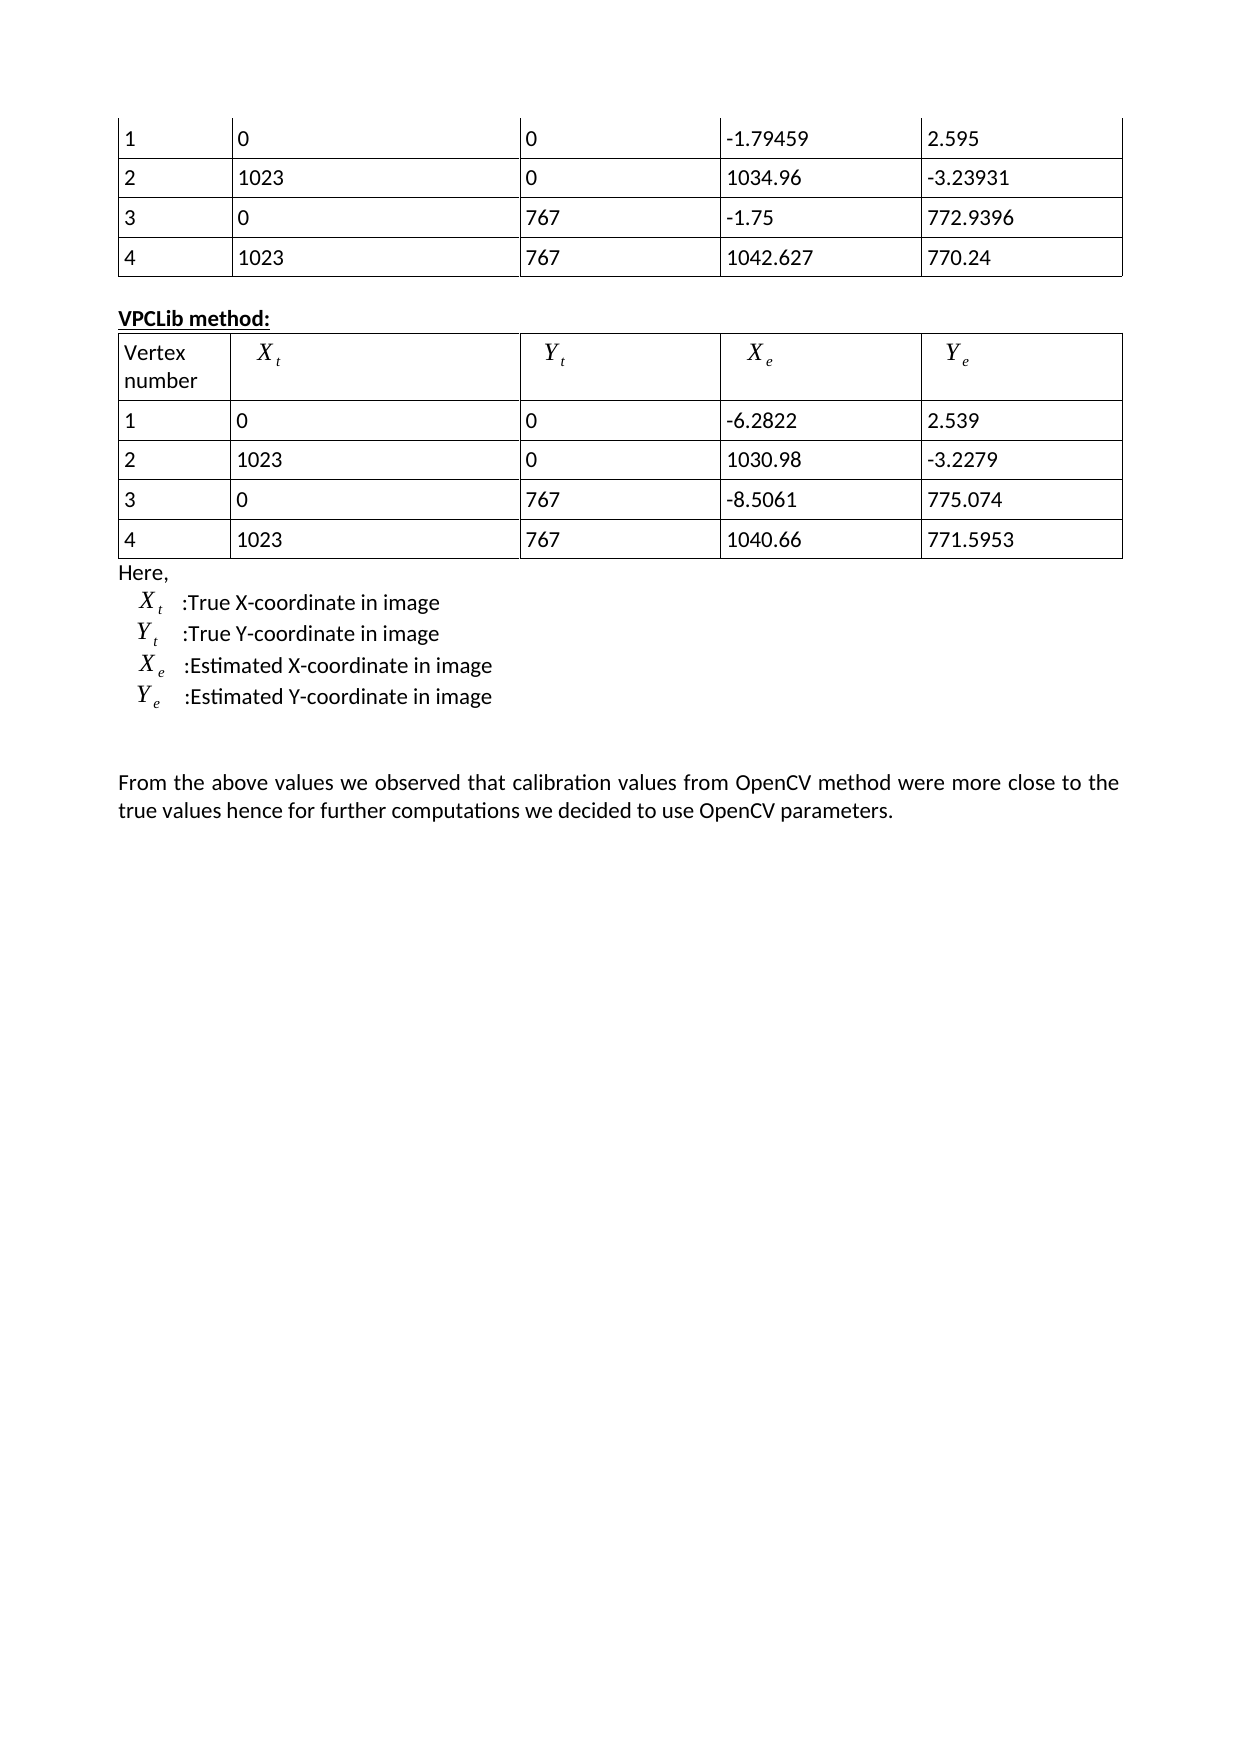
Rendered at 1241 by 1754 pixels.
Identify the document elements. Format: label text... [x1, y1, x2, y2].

table_cell 775.074 [922, 480, 1122, 519]
table_cell 0 [233, 198, 519, 237]
table_cell 4 [119, 520, 230, 558]
table_cell 0 [521, 118, 720, 158]
table_cell 0 [233, 118, 519, 158]
table_cell 767 [521, 198, 720, 237]
table_header [231, 334, 519, 400]
table_cell 1023 [233, 238, 519, 276]
table_cell 3 [119, 480, 230, 519]
table_cell 0 [521, 441, 720, 479]
table_cell 770.24 [922, 238, 1122, 276]
text Here, [118, 559, 1122, 587]
table_cell 0 [521, 159, 720, 197]
table_cell -3.2279 [922, 441, 1122, 479]
text :Estimated Y-coordinate in image [118, 681, 1122, 712]
table_cell -8.5061 [721, 480, 921, 519]
table_cell 772.9396 [922, 198, 1122, 237]
table_header [521, 334, 720, 400]
table_cell 1023 [231, 520, 519, 558]
table_cell 771.5953 [922, 520, 1122, 558]
table_cell 1 [119, 401, 230, 440]
table_cell 767 [521, 480, 720, 519]
table_cell 2 [119, 441, 230, 479]
table_cell 0 [231, 480, 519, 519]
table_header [721, 334, 921, 400]
text :True Y-coordinate in image [118, 618, 1122, 649]
table_cell 0 [521, 401, 720, 440]
table_cell 767 [521, 238, 720, 276]
table_cell 1030.98 [721, 441, 921, 479]
table_cell -1.75 [721, 198, 921, 237]
table_cell 1040.66 [721, 520, 921, 558]
table_cell 1042.627 [721, 238, 921, 276]
table_cell -3.23931 [922, 159, 1122, 197]
table_cell 2.595 [922, 118, 1122, 158]
table_cell -1.79459 [721, 118, 921, 158]
table_cell -6.2822 [721, 401, 921, 440]
table_cell 1034.96 [721, 159, 921, 197]
table_cell 0 [231, 401, 519, 440]
table_cell 2.539 [922, 401, 1122, 440]
text From the above values we observed that calibration values from OpenCV method were more close to the true values hence for further computations we decided to use OpenCV parameters. [118, 768, 1122, 824]
table_cell 1023 [231, 441, 519, 479]
table_cell 767 [521, 520, 720, 558]
text :True X-coordinate in image [118, 587, 1122, 618]
table_cell 3 [119, 198, 232, 237]
text VPCLib method: [118, 304, 1122, 332]
text :Estimated X-coordinate in image [118, 649, 1122, 681]
table_cell 4 [119, 238, 232, 276]
table_header Vertex number [119, 334, 230, 400]
table_cell 1023 [233, 159, 519, 197]
table_header [922, 334, 1122, 400]
table_cell 1 [119, 118, 232, 158]
table_cell 2 [119, 159, 232, 197]
